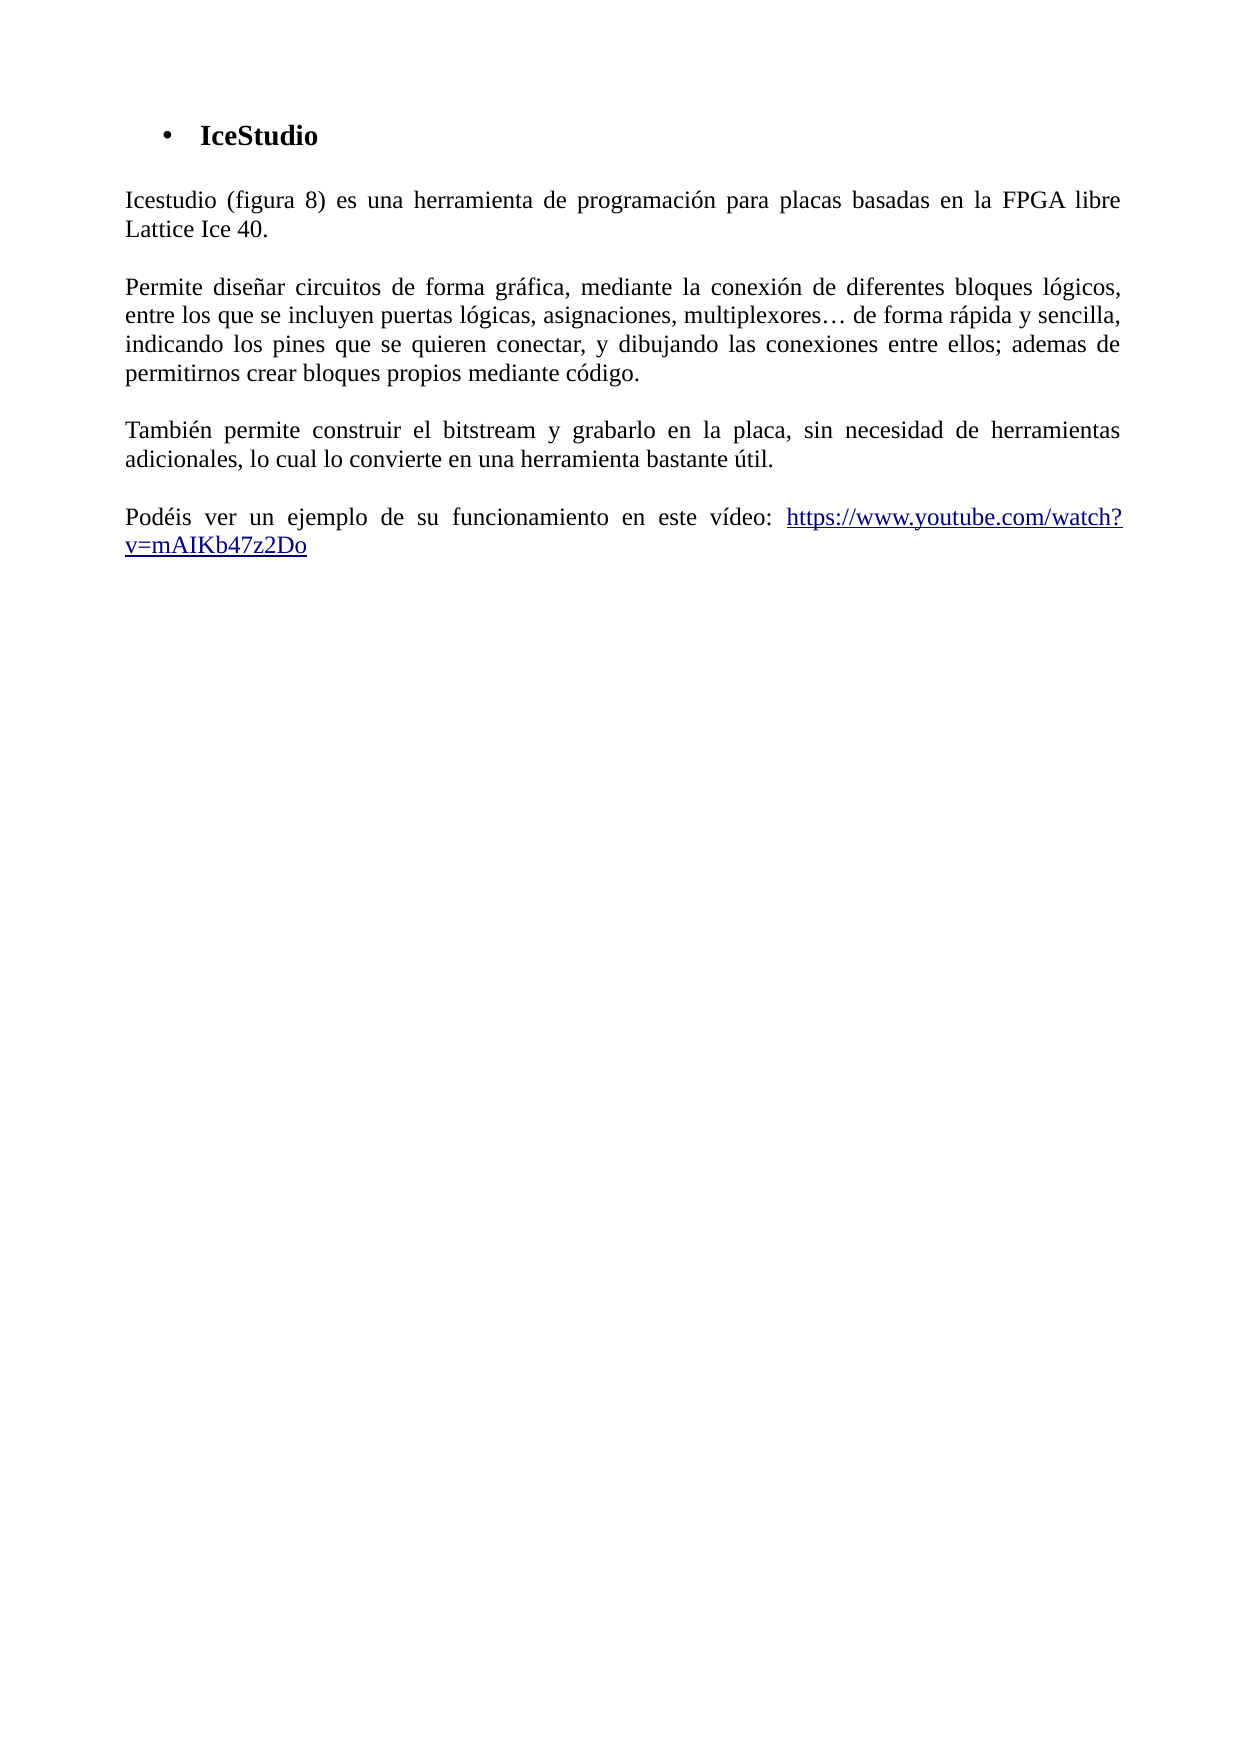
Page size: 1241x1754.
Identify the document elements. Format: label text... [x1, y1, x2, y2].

list IceStudio [162, 118, 1122, 152]
text También permite construir el bitstream y grabarlo en la placa, sin necesidad de herramientas adicionales, lo cual lo convierte en una herramienta bastante útil. [125, 415, 1122, 473]
text Permite diseñar circuitos de forma gráfica, mediante la conexión de diferentes bloques lógicos, entre los que se incluyen puertas lógicas, asignaciones, multiplexores… de forma rápida y sencilla, indicando los pines que se quieren conectar, y dibujando las conexiones entre ellos; ademas de permitirnos crear bloques propios mediante código. [125, 272, 1122, 387]
text Podéis ver un ejemplo de su funcionamiento en este vídeo: https://www.youtube.com/watch?v=mAIKb47z2Do [125, 502, 1122, 559]
text Icestudio (figura 8) es una herramienta de programación para placas basadas en la FPGA libre Lattice Ice 40. [125, 185, 1122, 243]
